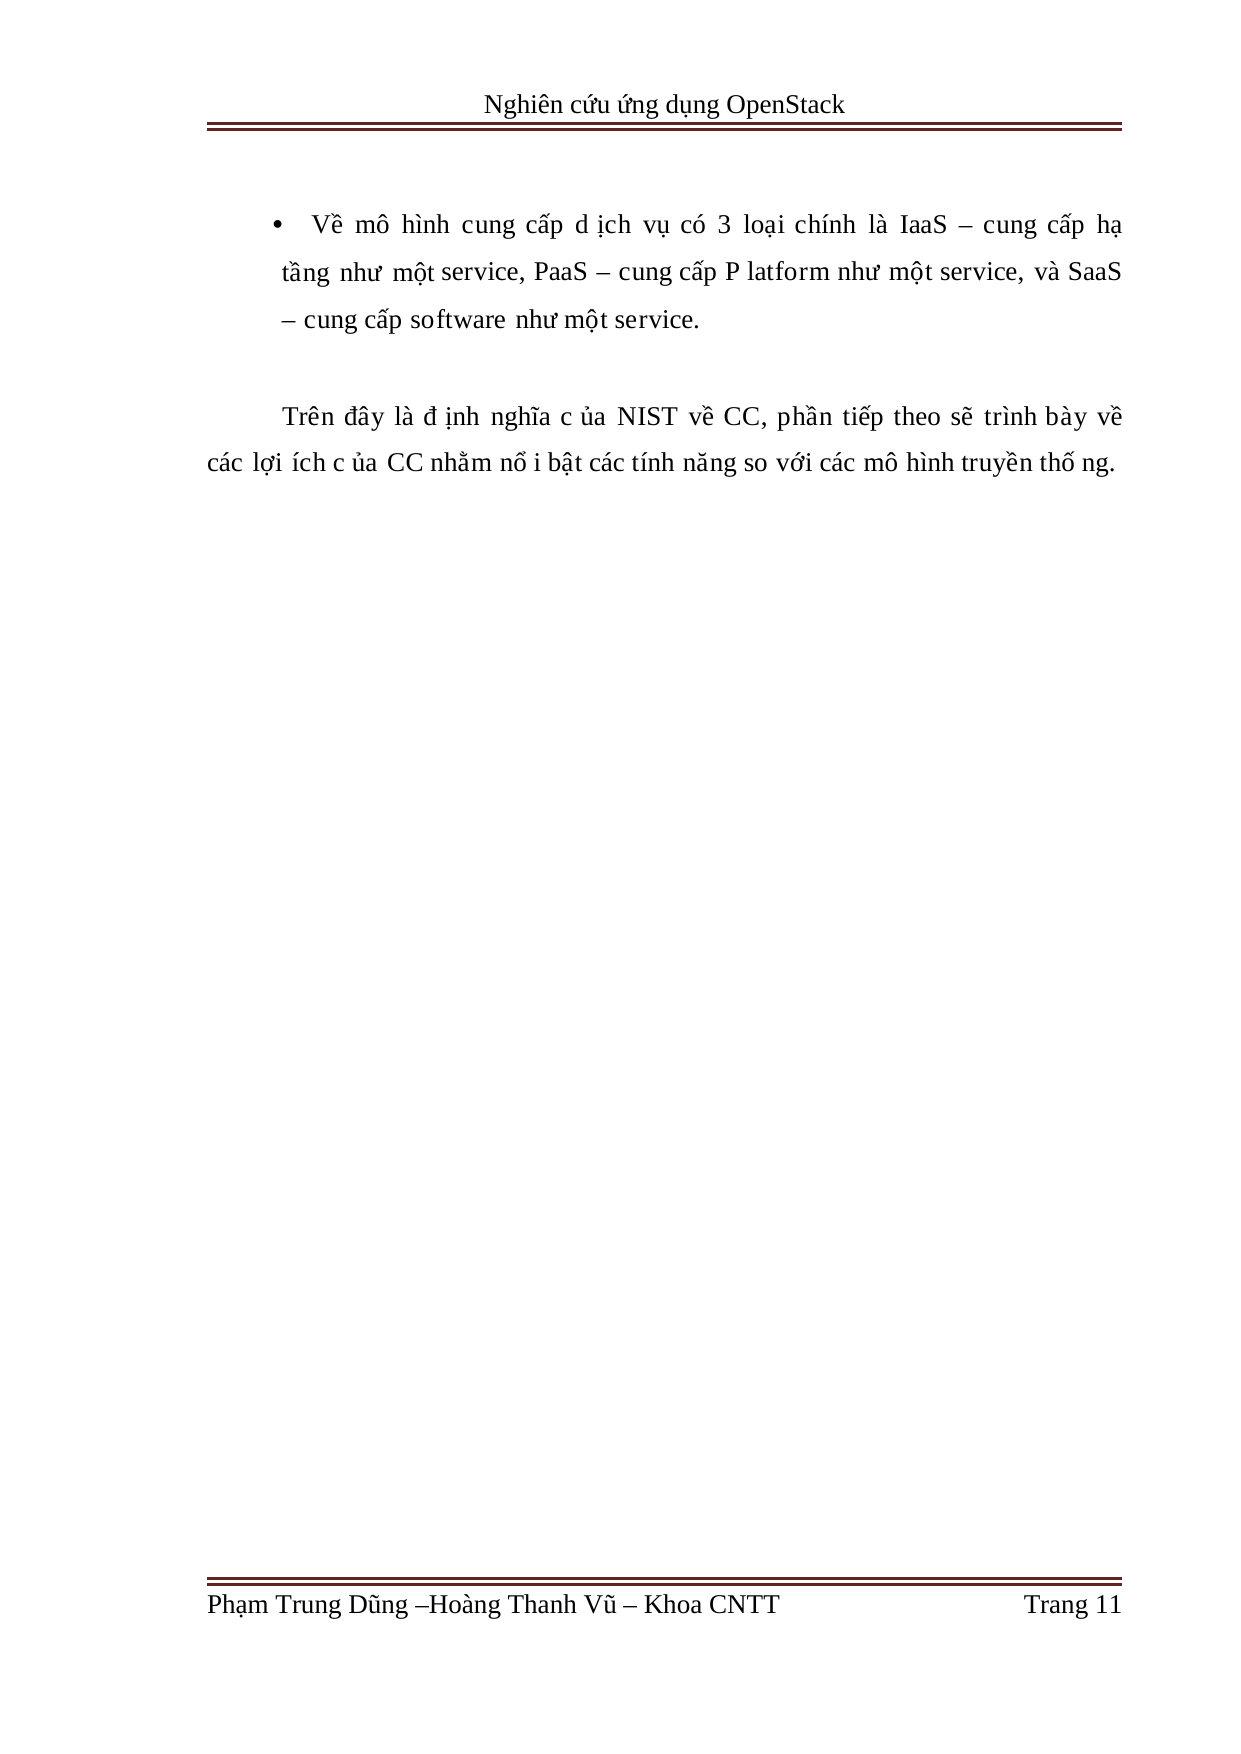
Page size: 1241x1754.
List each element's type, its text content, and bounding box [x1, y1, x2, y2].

text Trên đây là đ ịnh nghĩa c ủa NIST về CC, phần tiếp theo sẽ trình bày về các lợi ích c ủa CC nhằm nổ i bật các tính năng so với các mô hình truyền thố ng. [207, 400, 1122, 477]
list Về mô hình cung cấp d ịch vụ có 3 loại chính là IaaS – cung cấp hạ tầng như một service, PaaS – cung cấp P latform như một service, và SaaS – cung cấp software như một service. [244, 207, 1122, 334]
